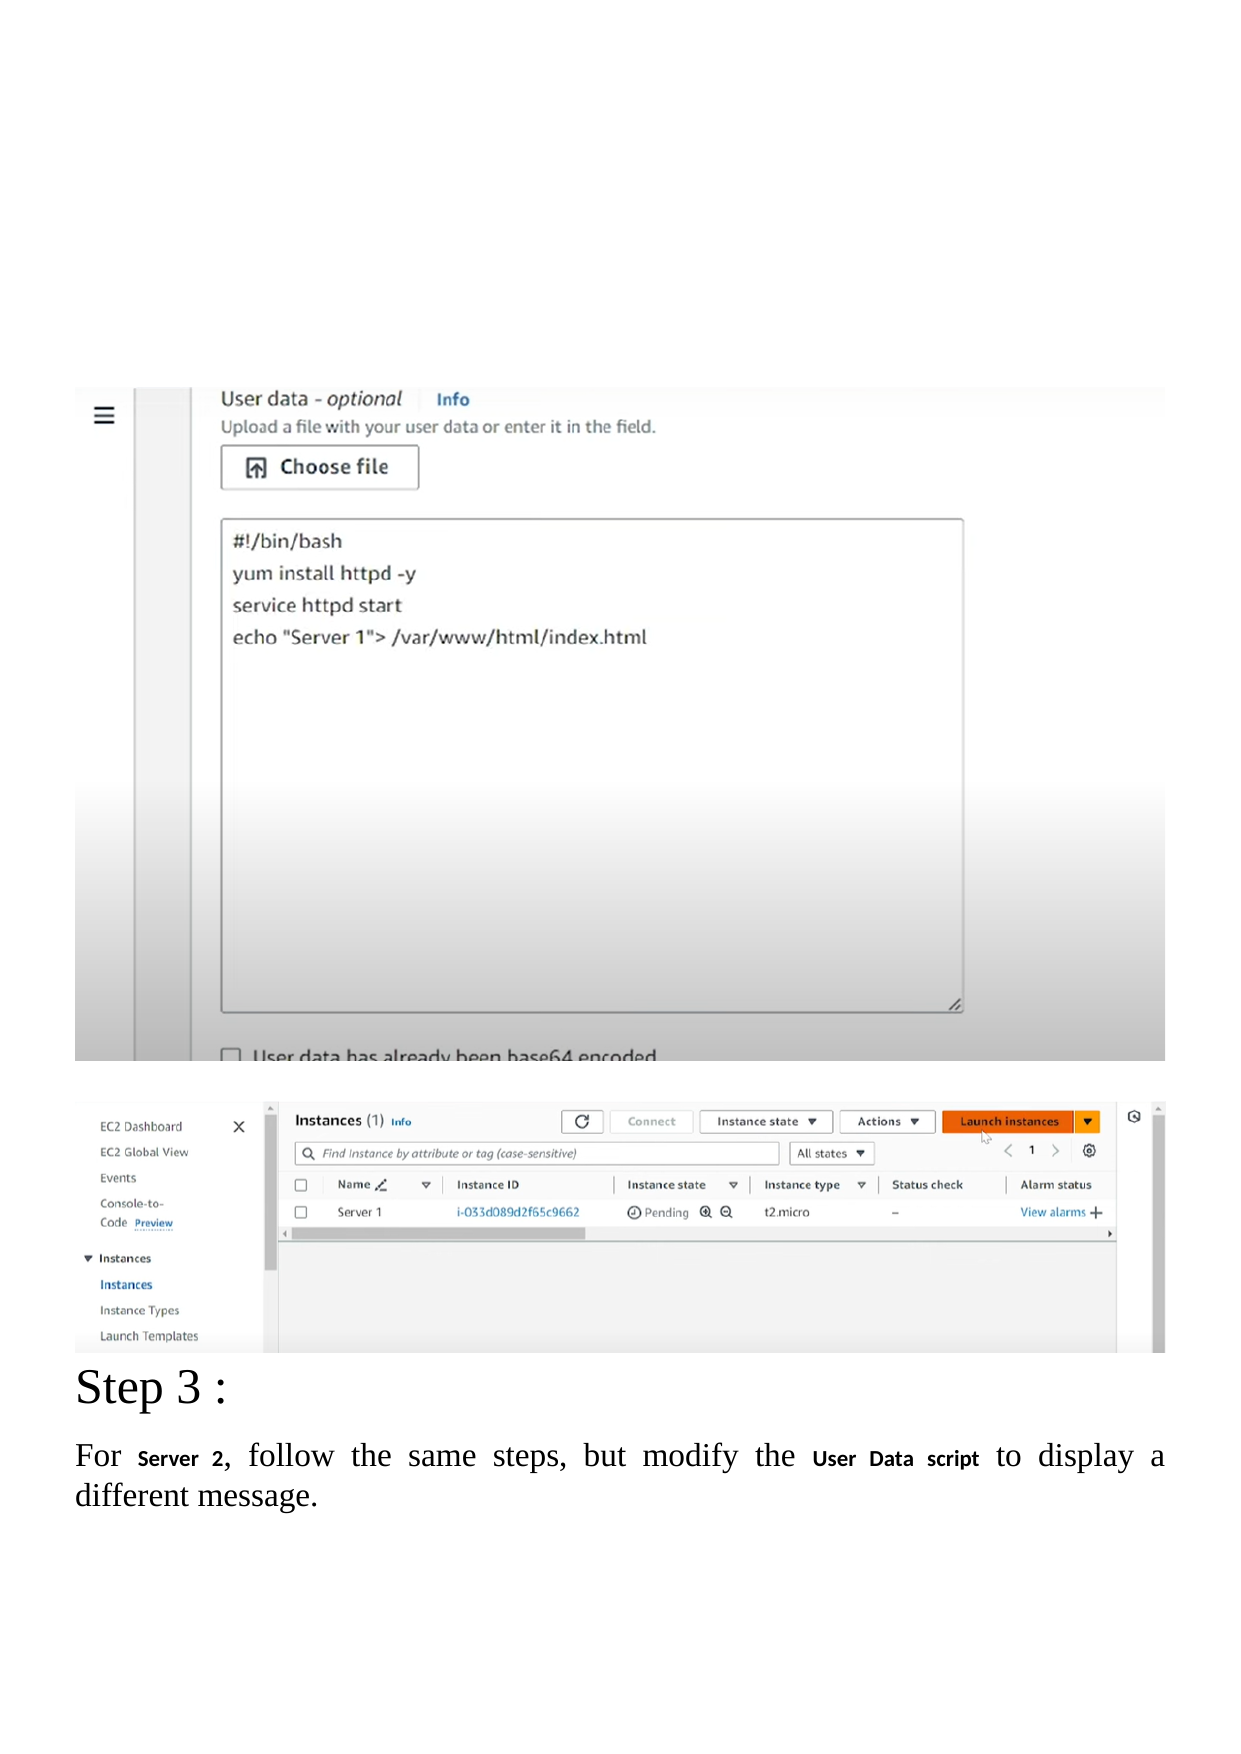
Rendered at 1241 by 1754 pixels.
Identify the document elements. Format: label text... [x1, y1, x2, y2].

text For Server 2, follow the same steps, but modify the User Data script to display a different message. [75, 1435, 1165, 1514]
text Step 3 : [75, 1353, 1165, 1414]
